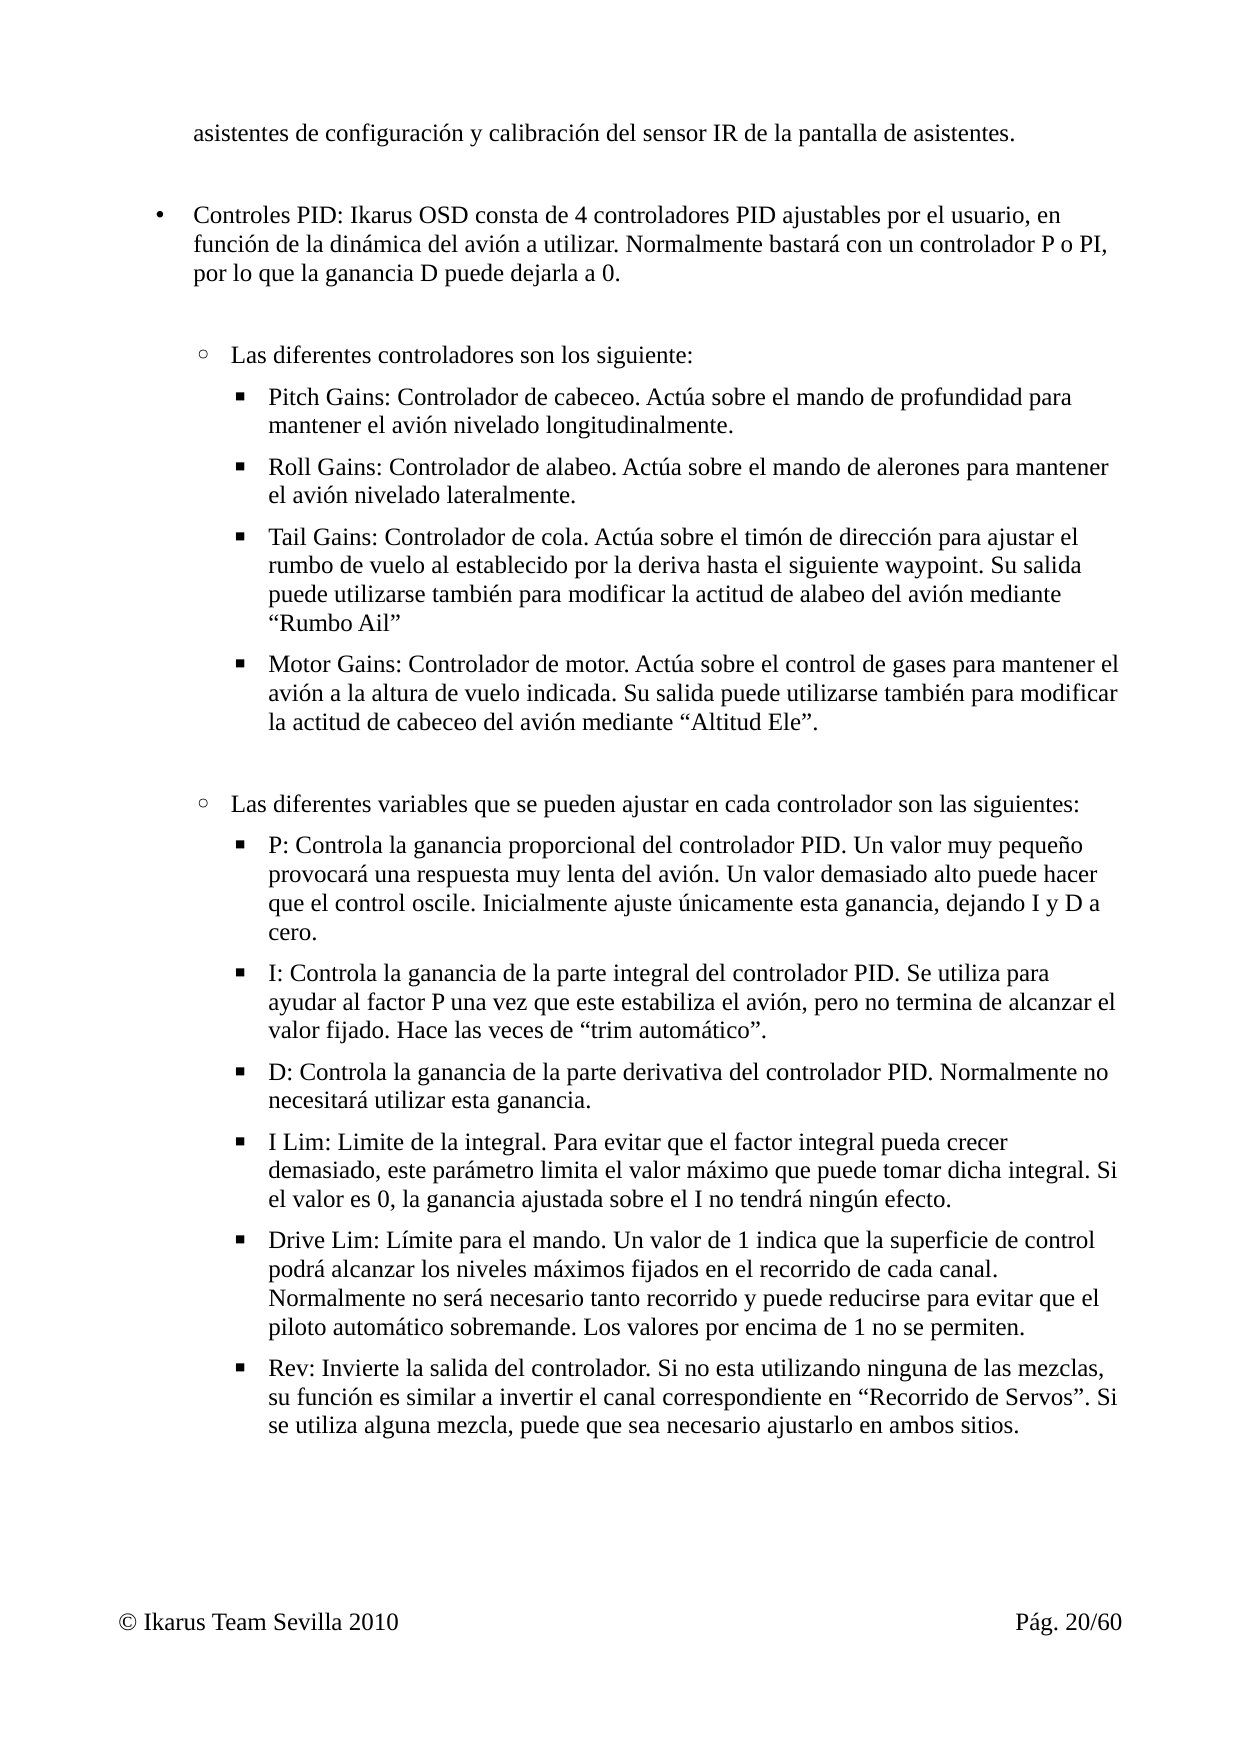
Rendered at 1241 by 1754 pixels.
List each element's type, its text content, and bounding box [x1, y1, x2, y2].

list Pitch Gains: Controlador de cabeceo. Actúa sobre el mando de profundidad para mantener el avión nivelado longitudinalmente. [231, 382, 1122, 439]
list Motor Gains: Controlador de motor. Actúa sobre el control de gases para mantener el avión a la altura de vuelo indicada. Su salida puede utilizarse también para modificar la actitud de cabeceo del avión mediante “Altitud Ele”. [231, 649, 1122, 736]
list asistentes de configuración y calibración del sensor IR de la pantalla de asistentes. [156, 118, 1122, 147]
list I: Controla la ganancia de la parte integral del controlador PID. Se utiliza para ayudar al factor P una vez que este estabiliza el avión, pero no termina de alcanzar el valor fijado. Hace las veces de “trim automático”. [231, 958, 1122, 1044]
list D: Controla la ganancia de la parte derivativa del controlador PID. Normalmente no necesitará utilizar esta ganancia. [231, 1057, 1122, 1114]
list Controles PID: Ikarus OSD consta de 4 controladores PID ajustables por el usuario, en función de la dinámica del avión a utilizar. Normalmente bastará con un controlador P o PI, por lo que la ganancia D puede dejarla a 0. [156, 201, 1122, 287]
list Rev: Invierte la salida del controlador. Si no esta utilizando ninguna de las mezclas, su función es similar a invertir el canal correspondiente en “Recorrido de Servos”. Si se utiliza alguna mezcla, puede que sea necesario ajustarlo en ambos sitios. [231, 1353, 1122, 1439]
list Las diferentes variables que se pueden ajustar en cada controlador son las siguientes: [193, 789, 1122, 818]
list Drive Lim: Límite para el mando. Un valor de 1 indica que la superficie de control podrá alcanzar los niveles máximos fijados en el recorrido de cada canal. Normalmente no será necesario tanto recorrido y puede reducirse para evitar que el piloto automático sobremande. Los valores por encima de 1 no se permiten. [231, 1226, 1122, 1341]
list I Lim: Limite de la integral. Para evitar que el factor integral pueda crecer demasiado, este parámetro limita el valor máximo que puede tomar dicha integral. Si el valor es 0, la ganancia ajustada sobre el I no tendrá ningún efecto. [231, 1127, 1122, 1213]
list Las diferentes controladores son los siguiente: [193, 341, 1122, 369]
list P: Controla la ganancia proporcional del controlador PID. Un valor muy pequeño provocará una respuesta muy lenta del avión. Un valor demasiado alto puede hacer que el control oscile. Inicialmente ajuste únicamente esta ganancia, dejando I y D a cero. [231, 831, 1122, 946]
list Roll Gains: Controlador de alabeo. Actúa sobre el mando de alerones para mantener el avión nivelado lateralmente. [231, 452, 1122, 509]
list Tail Gains: Controlador de cola. Actúa sobre el timón de dirección para ajustar el rumbo de vuelo al establecido por la deriva hasta el siguiente waypoint. Su salida puede utilizarse también para modificar la actitud de alabeo del avión mediante “Rumbo Ail” [231, 522, 1122, 637]
